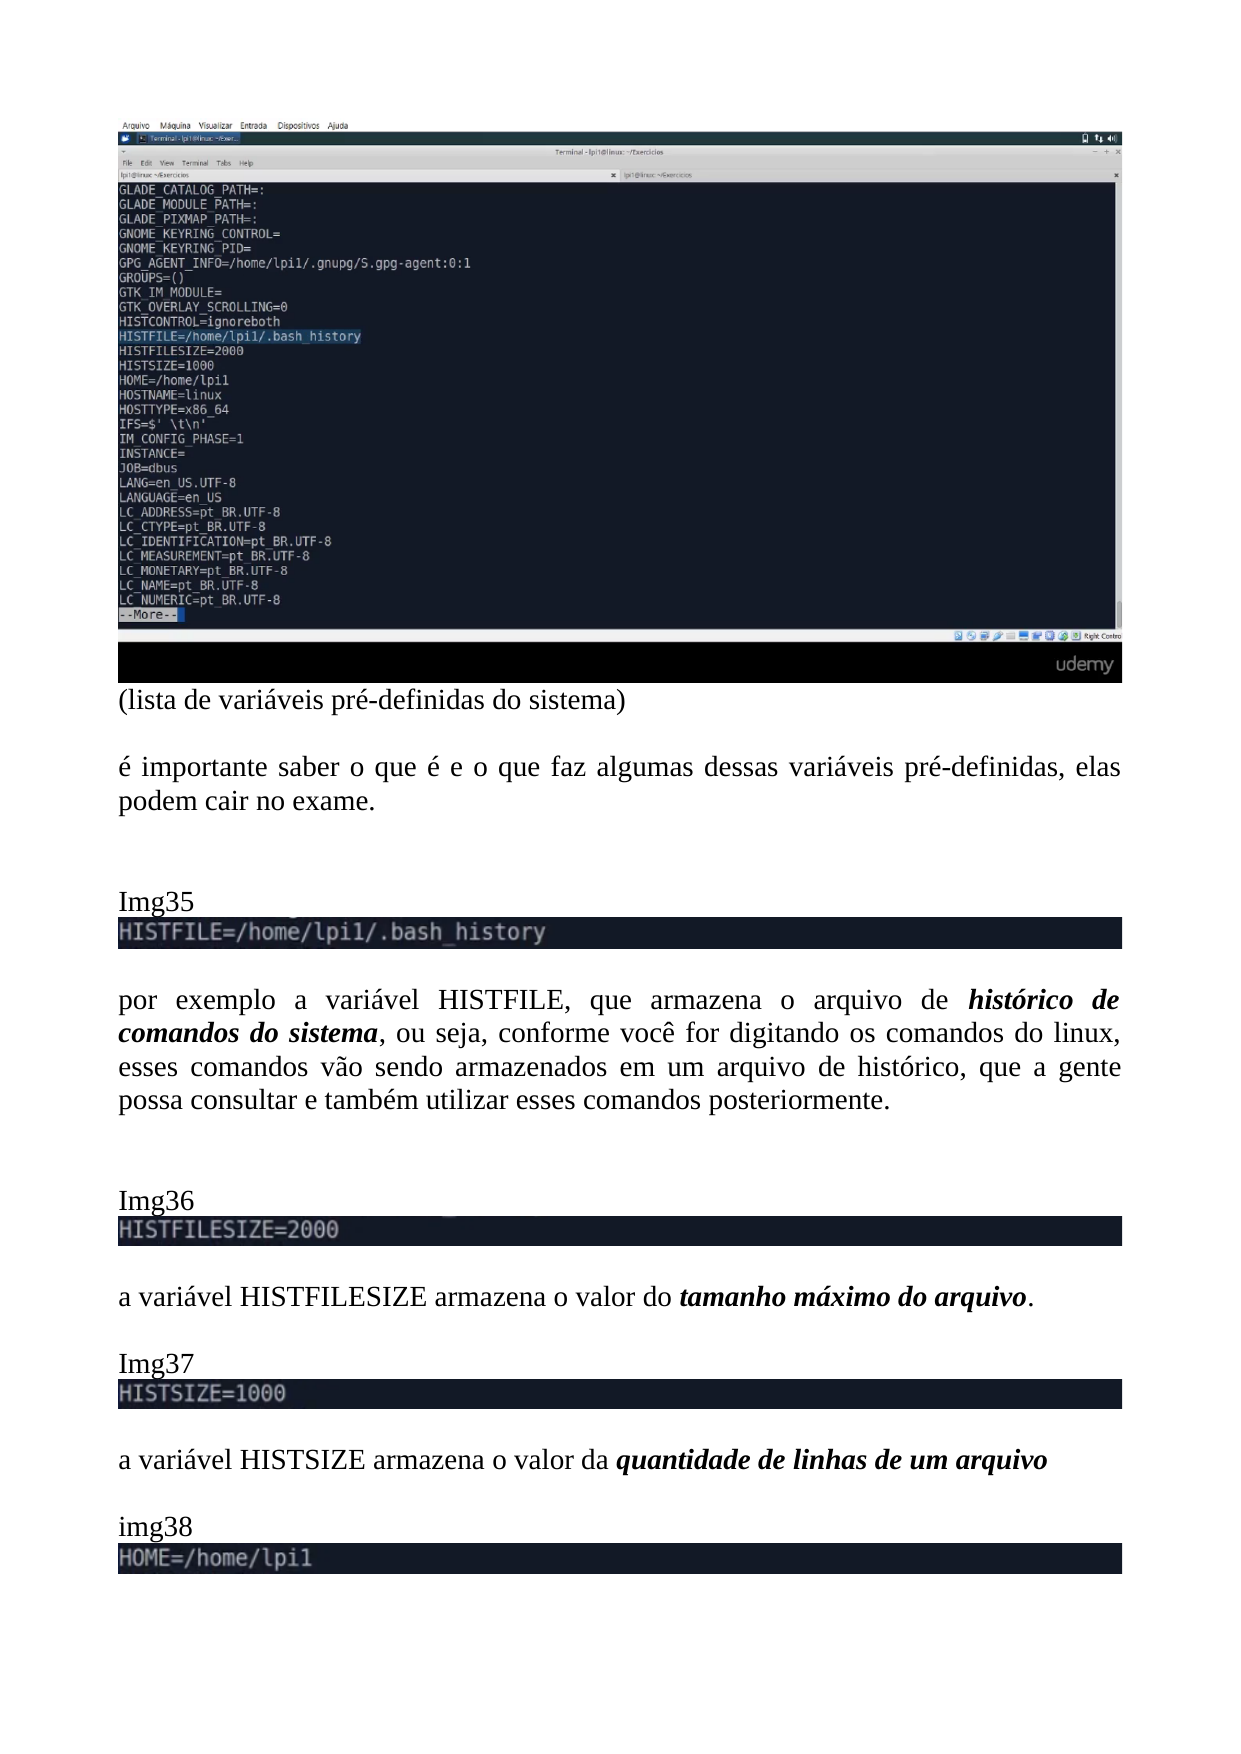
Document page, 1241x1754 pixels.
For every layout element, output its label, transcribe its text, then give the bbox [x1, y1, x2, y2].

text Img36 [118, 1183, 1122, 1216]
picture [118, 118, 1123, 683]
text (lista de variáveis pré-definidas do sistema) [118, 683, 1122, 716]
picture [118, 1379, 1123, 1409]
picture [118, 1216, 1123, 1246]
text a variável HISTFILESIZE armazena o valor do tamanho máximo do arquivo. [118, 1279, 1122, 1312]
picture [118, 1543, 1123, 1574]
text img38 [118, 1509, 1122, 1543]
text por exemplo a variável HISTFILE, que armazena o arquivo de histórico de comandos do sistema, ou seja, conforme você for digitando os comandos do linux, esses comandos vão sendo armazenados em um arquivo de histórico, que a gente possa consultar e também utilizar esses comandos posteriormente. [118, 982, 1122, 1116]
text Img37 [118, 1346, 1122, 1379]
picture [118, 917, 1123, 949]
text Img35 [118, 884, 1122, 917]
text a variável HISTSIZE armazena o valor da quantidade de linhas de um arquivo [118, 1442, 1122, 1476]
text é importante saber o que é e o que faz algumas dessas variáveis pré-definidas, elas podem cair no exame. [118, 749, 1122, 817]
